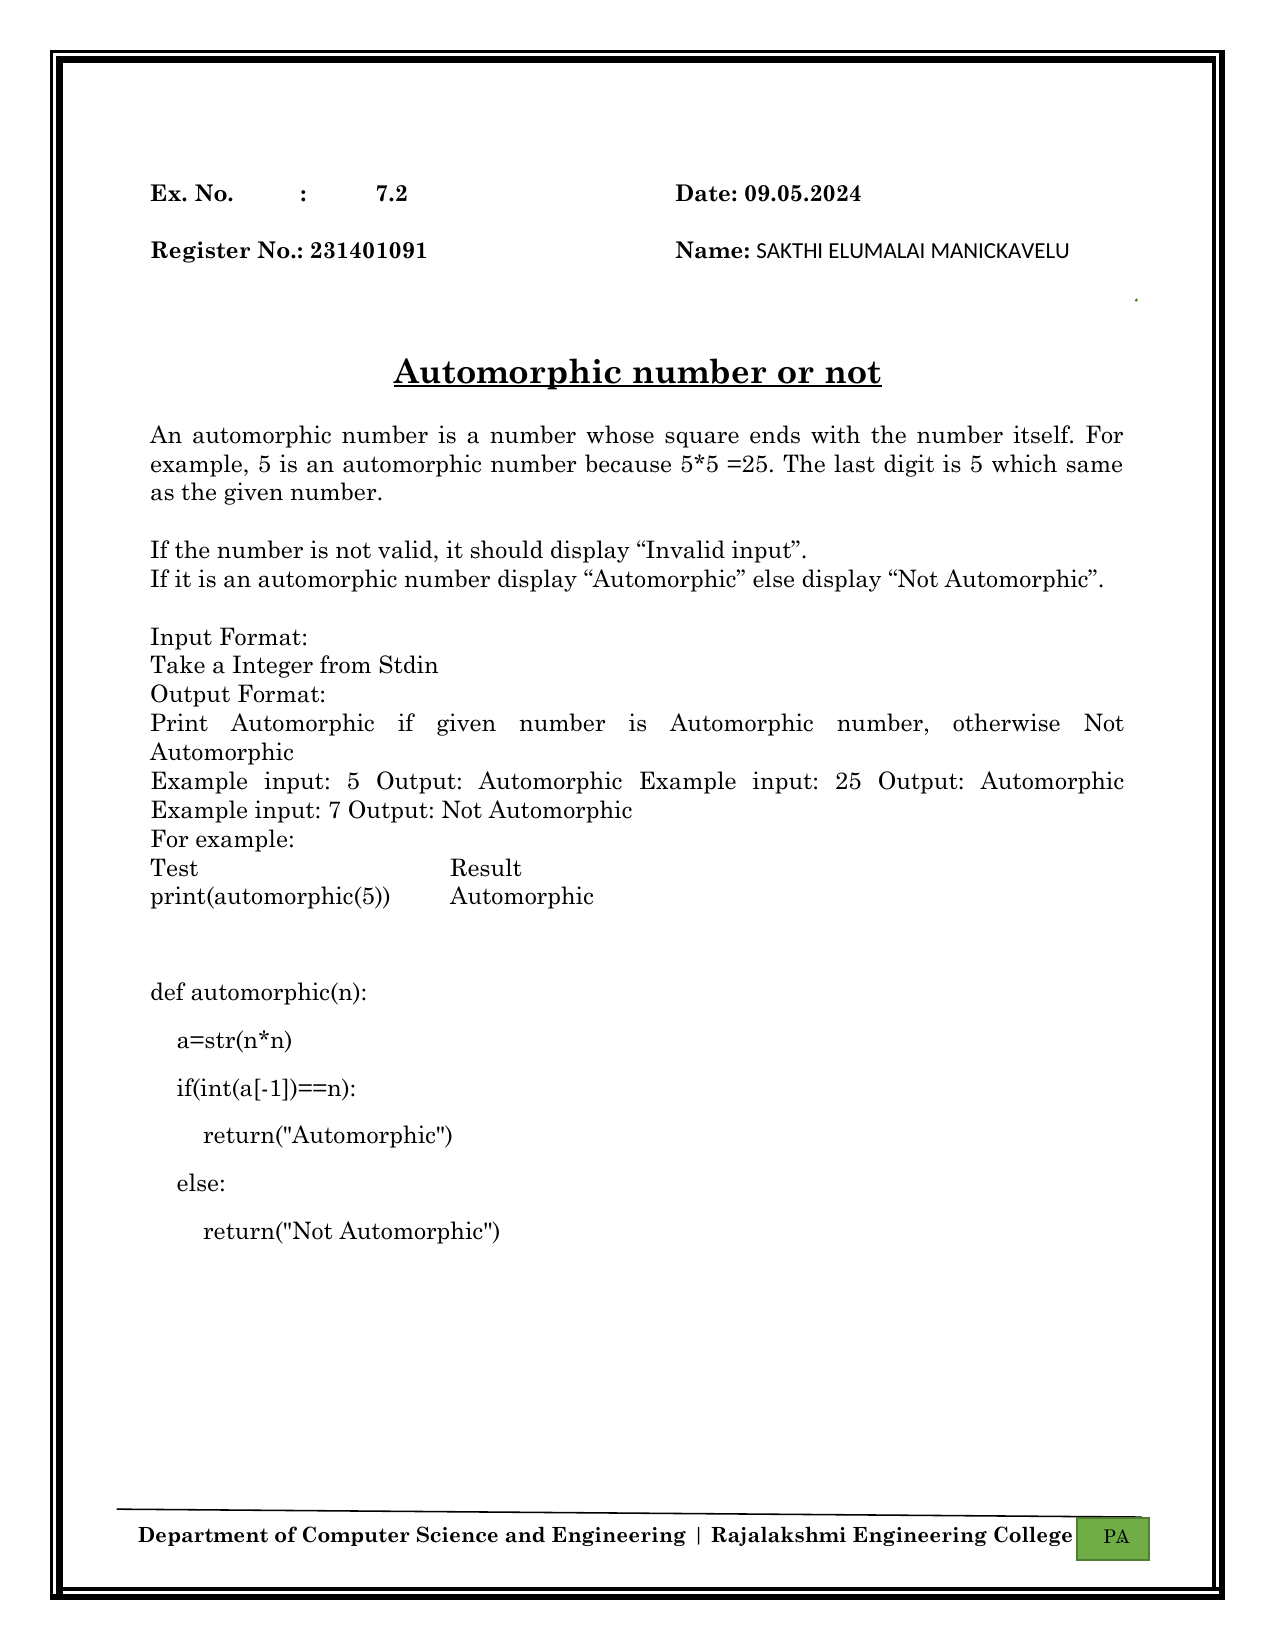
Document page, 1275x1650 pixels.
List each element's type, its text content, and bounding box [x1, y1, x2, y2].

text Automorphic number or not [150, 350, 1125, 390]
text Test Result [150, 852, 1125, 881]
text Ex. No. : 7.2 Date: 09.05.2024 [150, 179, 1125, 207]
text Output Format: [150, 679, 1125, 708]
text Print Automorphic if given number is Automorphic number, otherwise Not Automorphic [150, 708, 1125, 766]
text return("Automorphic") [150, 1120, 1125, 1149]
text If the number is not valid, it should display “Invalid input”. [150, 535, 1125, 564]
text a=str(n*n) [150, 1024, 1125, 1053]
text Register No.: 231401091 Name: SAKTHI ELUMALAI MANICKAVELU [150, 236, 1125, 264]
text else: [150, 1168, 1125, 1197]
text If it is an automorphic number display “Automorphic” else display “Not Automorphic”. [150, 564, 1125, 593]
text def automorphic(n): [150, 977, 1125, 1006]
text An automorphic number is a number whose square ends with the number itself. For example, 5 is an automorphic number because 5*5 =25. The last digit is 5 which same as the given number. [150, 419, 1125, 506]
text Input Format: [150, 621, 1125, 650]
text return("Not Automorphic") [150, 1216, 1125, 1245]
text For example: [150, 823, 1125, 852]
text Take a Integer from Stdin [150, 650, 1125, 679]
text if(int(a[-1])==n): [150, 1072, 1125, 1101]
text print(automorphic(5)) Automorphic [150, 881, 1125, 910]
text Example input: 5 Output: Automorphic Example input: 25 Output: Automorphic Example input: 7 Output: Not Automorphic [150, 766, 1125, 823]
